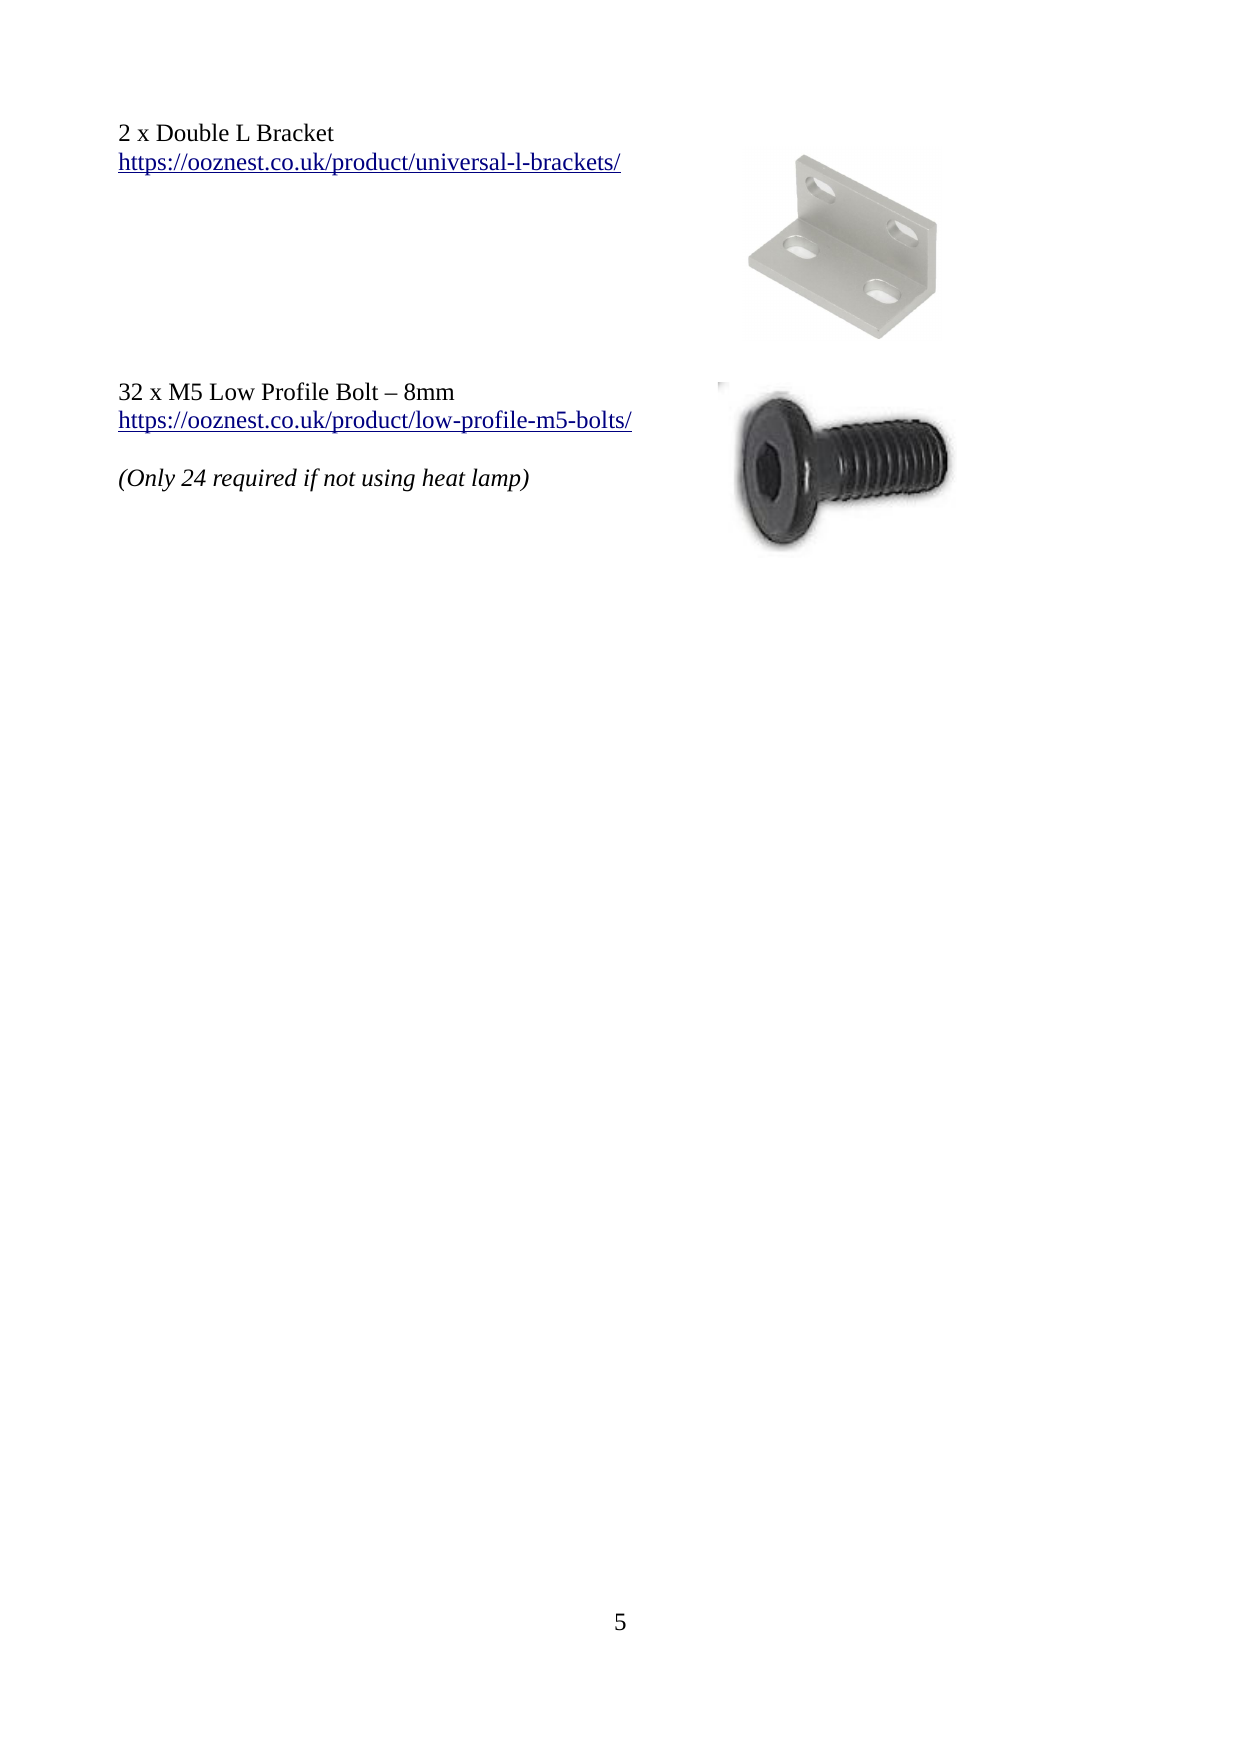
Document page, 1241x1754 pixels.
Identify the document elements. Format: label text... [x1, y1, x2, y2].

text 2 x Double L Bracket [118, 118, 1122, 147]
picture [742, 146, 942, 341]
text [957, 463, 1122, 492]
picture [717, 382, 957, 558]
text [942, 147, 1122, 176]
text https://ooznest.co.uk/product/low-profile-m5-bolts/ [118, 406, 717, 434]
text https://ooznest.co.uk/product/universal-l-brackets/ [118, 147, 742, 176]
text 32 x M5 Low Profile Bolt – 8mm [118, 377, 1122, 406]
text [957, 406, 1122, 434]
text (Only 24 required if not using heat lamp) [118, 463, 717, 492]
